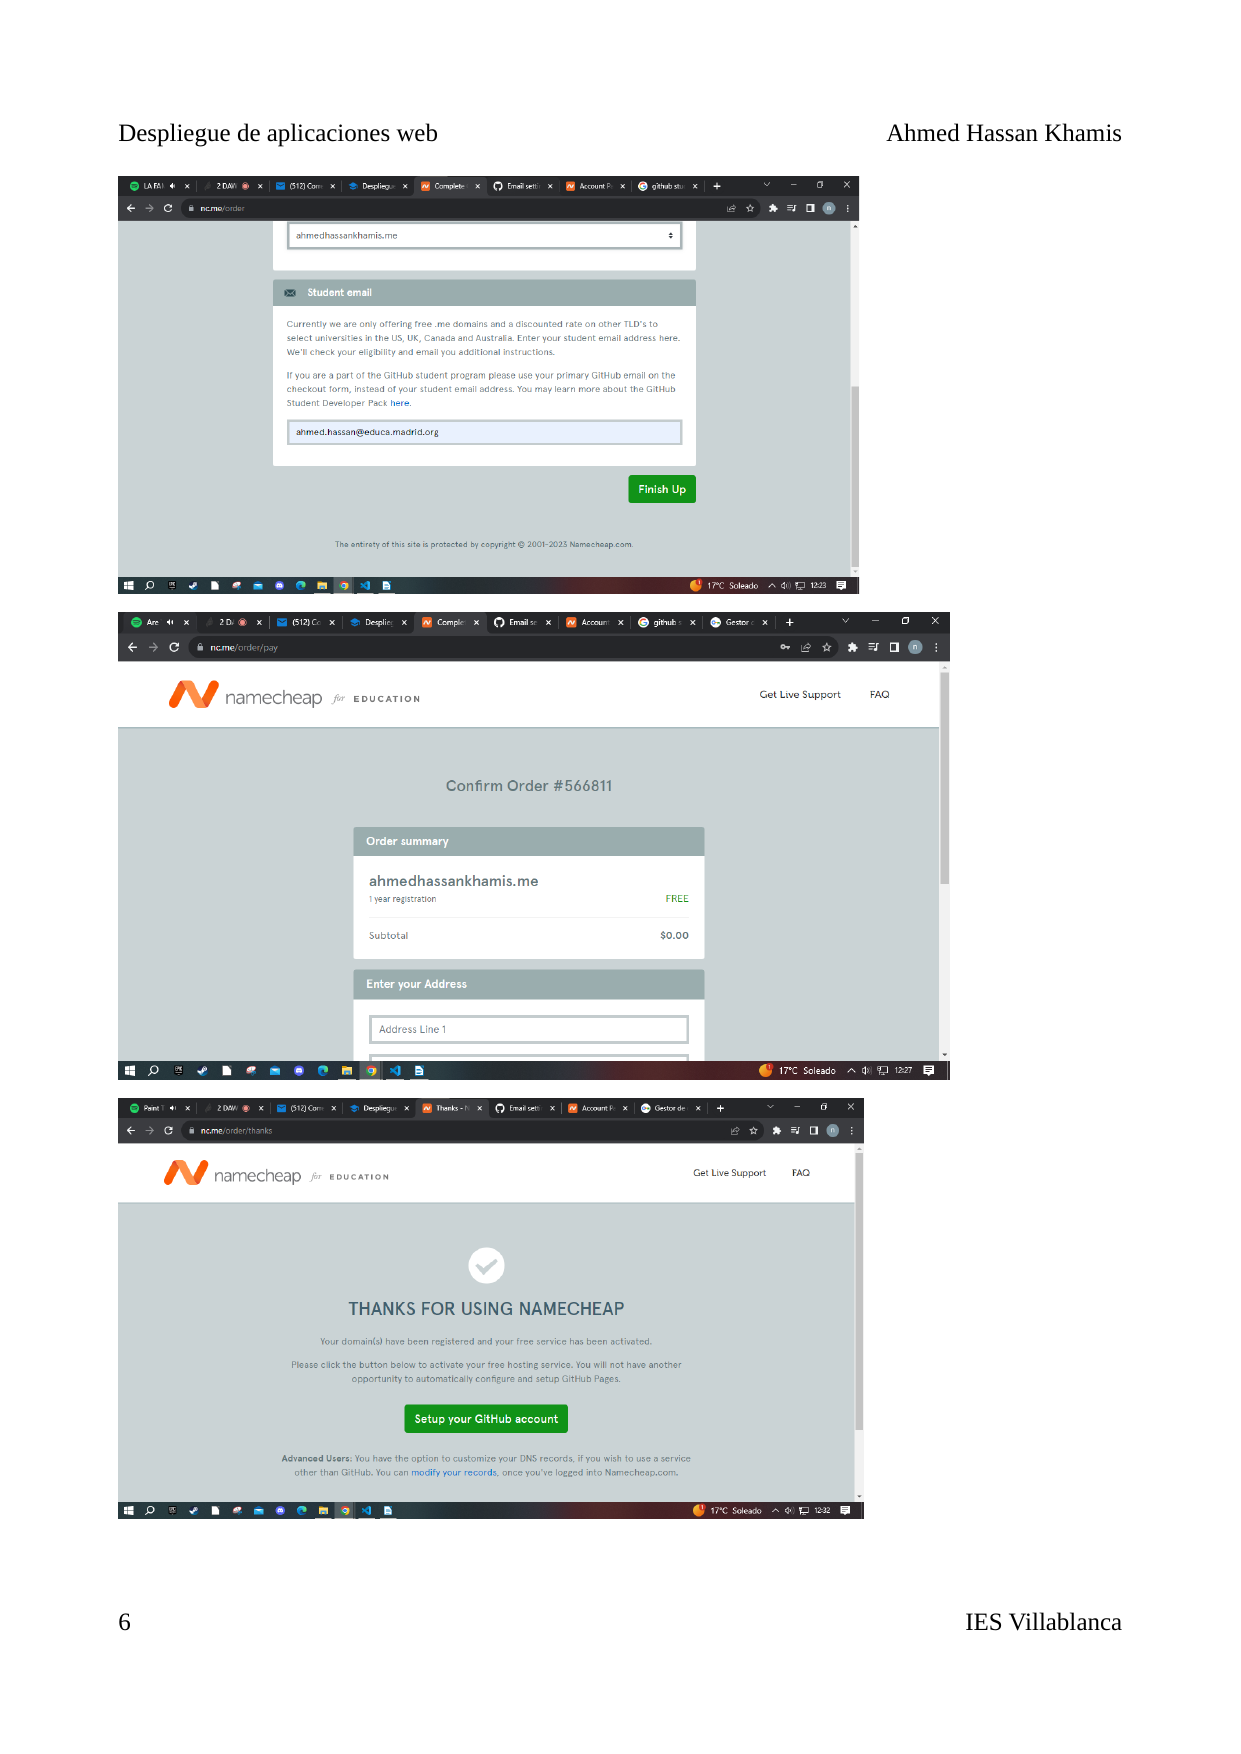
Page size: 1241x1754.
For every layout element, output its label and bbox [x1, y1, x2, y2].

picture [118, 1098, 864, 1519]
picture [118, 612, 950, 1080]
picture [118, 176, 860, 594]
